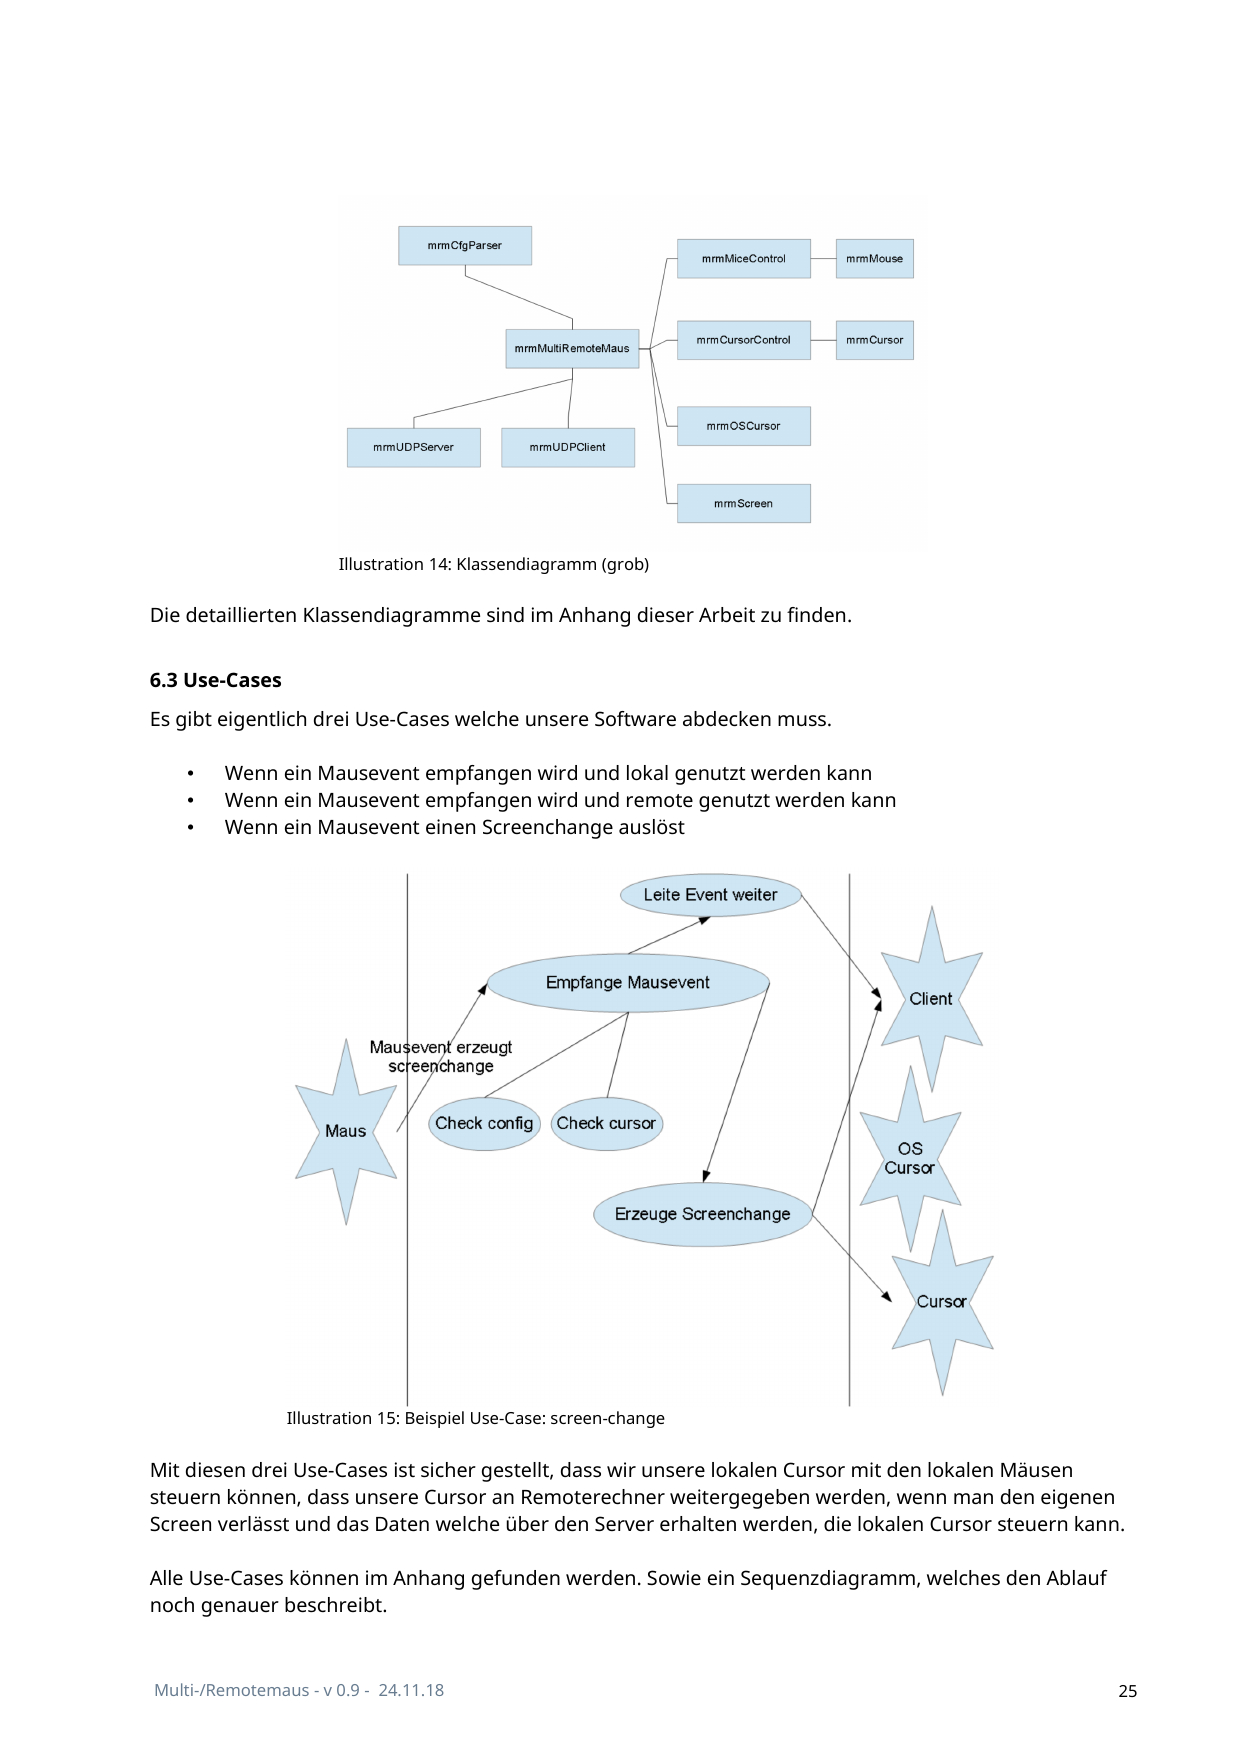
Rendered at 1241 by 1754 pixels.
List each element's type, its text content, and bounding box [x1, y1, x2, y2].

picture [338, 195, 928, 552]
text Illustration 14: Klassendiagramm (grob) [338, 552, 928, 575]
list Wenn ein Mausevent empfangen wird und remote genutzt werden kann [187, 787, 1136, 814]
text Illustration 15: Beispiel Use-Case: screen-change [287, 1407, 998, 1429]
list Wenn ein Mausevent einen Screenchange auslöst [187, 814, 1136, 841]
text Die detaillierten Klassendiagramme sind im Anhang dieser Arbeit zu finden. [149, 602, 1136, 629]
picture [286, 867, 999, 1407]
list Wenn ein Mausevent empfangen wird und lokal genutzt werden kann [187, 760, 1136, 787]
text Mit diesen drei Use-Cases ist sicher gestellt, dass wir unsere lokalen Cursor mit den lokalen Mäusen steuern können, dass unsere Cursor an Remoterechner weitergegeben werden, wenn man den eigenen Screen verlässt und das Daten welche über den Server erhalten werden, die lokalen Cursor steuern kann. [149, 1456, 1136, 1537]
text Es gibt eigentlich drei Use-Cases welche unsere Software abdecken muss. [149, 706, 1136, 733]
subtitle Use-Cases [149, 666, 1136, 693]
text Alle Use-Cases können im Anhang gefunden werden. Sowie ein Sequenzdiagramm, welches den Ablauf noch genauer beschreibt. [149, 1564, 1136, 1618]
